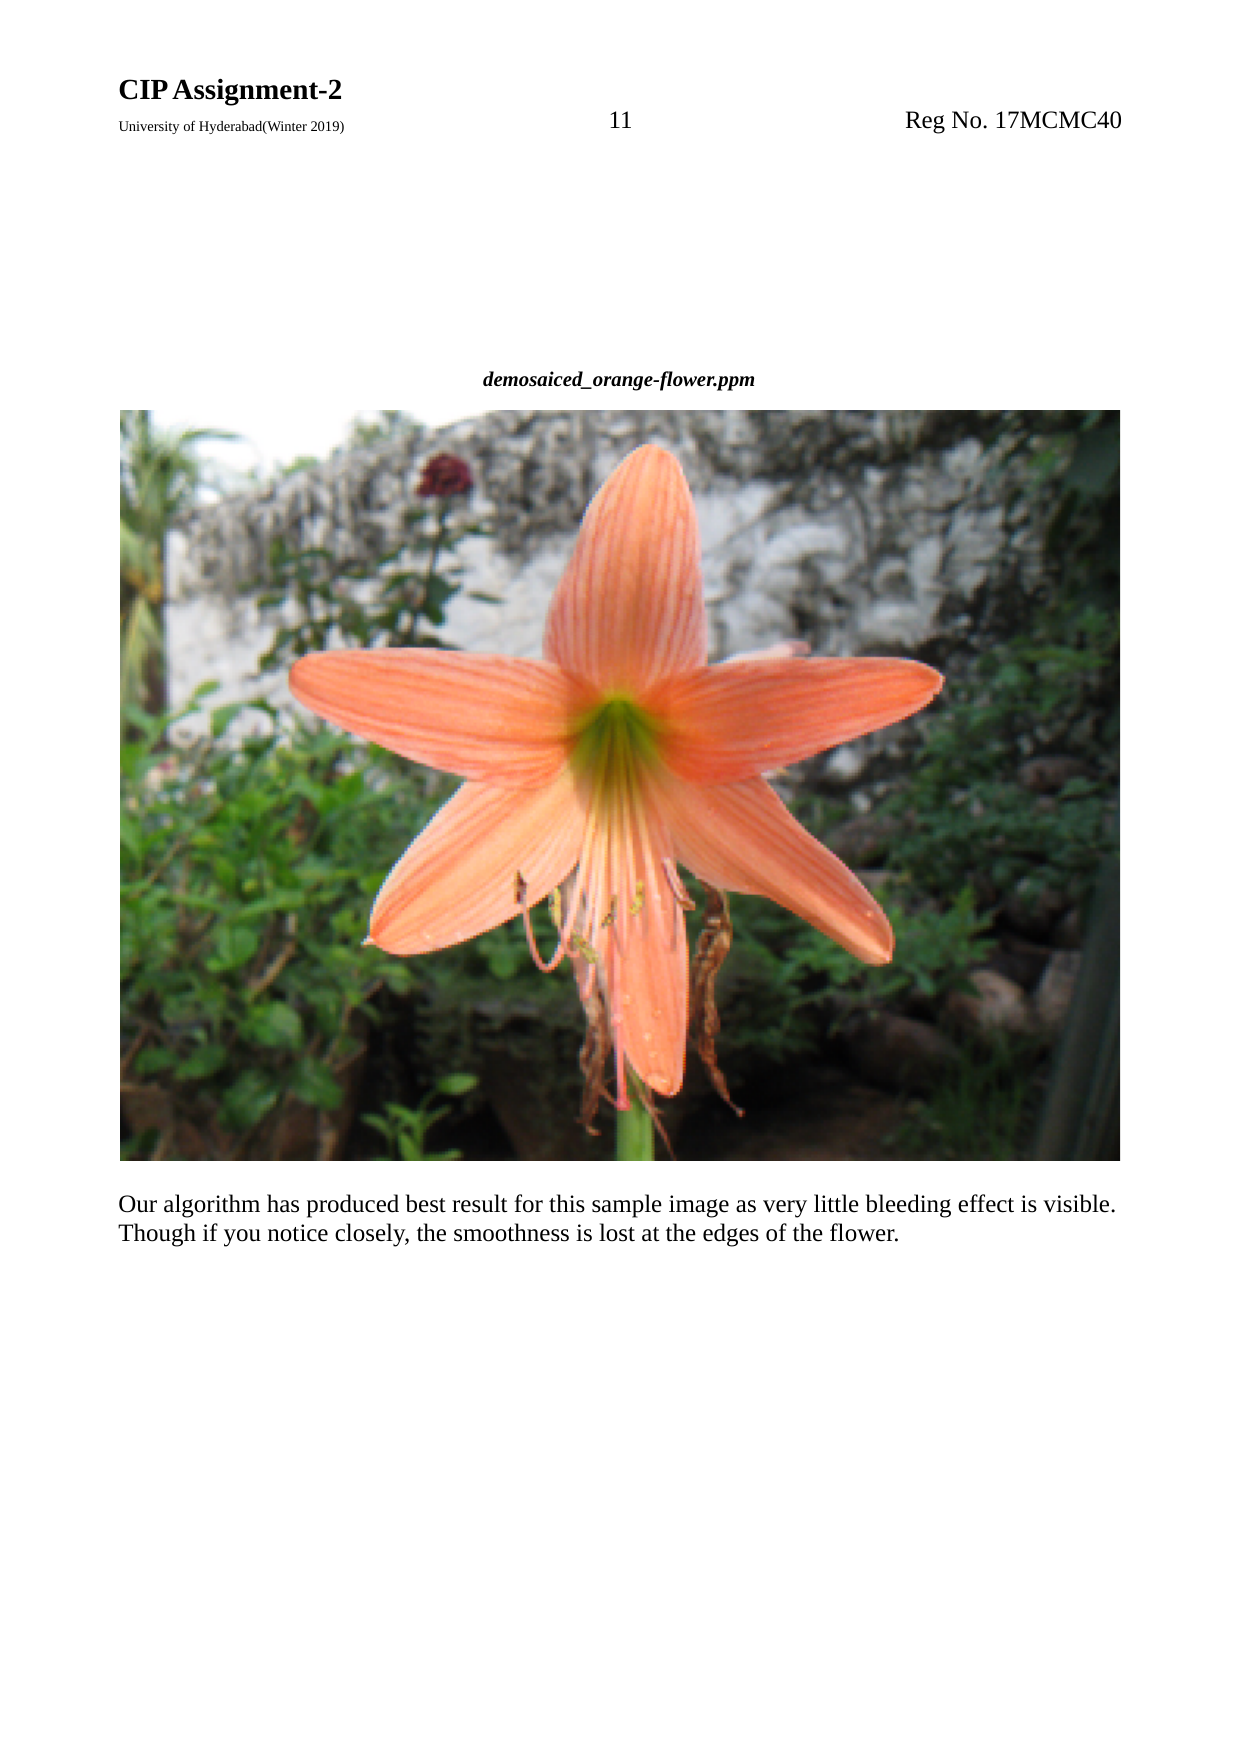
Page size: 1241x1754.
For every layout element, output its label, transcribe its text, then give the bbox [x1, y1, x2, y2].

text Our algorithm has produced best result for this sample image as very little bleeding effect is visible. [118, 1189, 1122, 1218]
text Though if you notice closely, the smoothness is lost at the edges of the flower. [118, 1218, 1122, 1247]
text demosaiced_orange-flower.ppm [118, 367, 1122, 391]
picture [120, 410, 1121, 1161]
